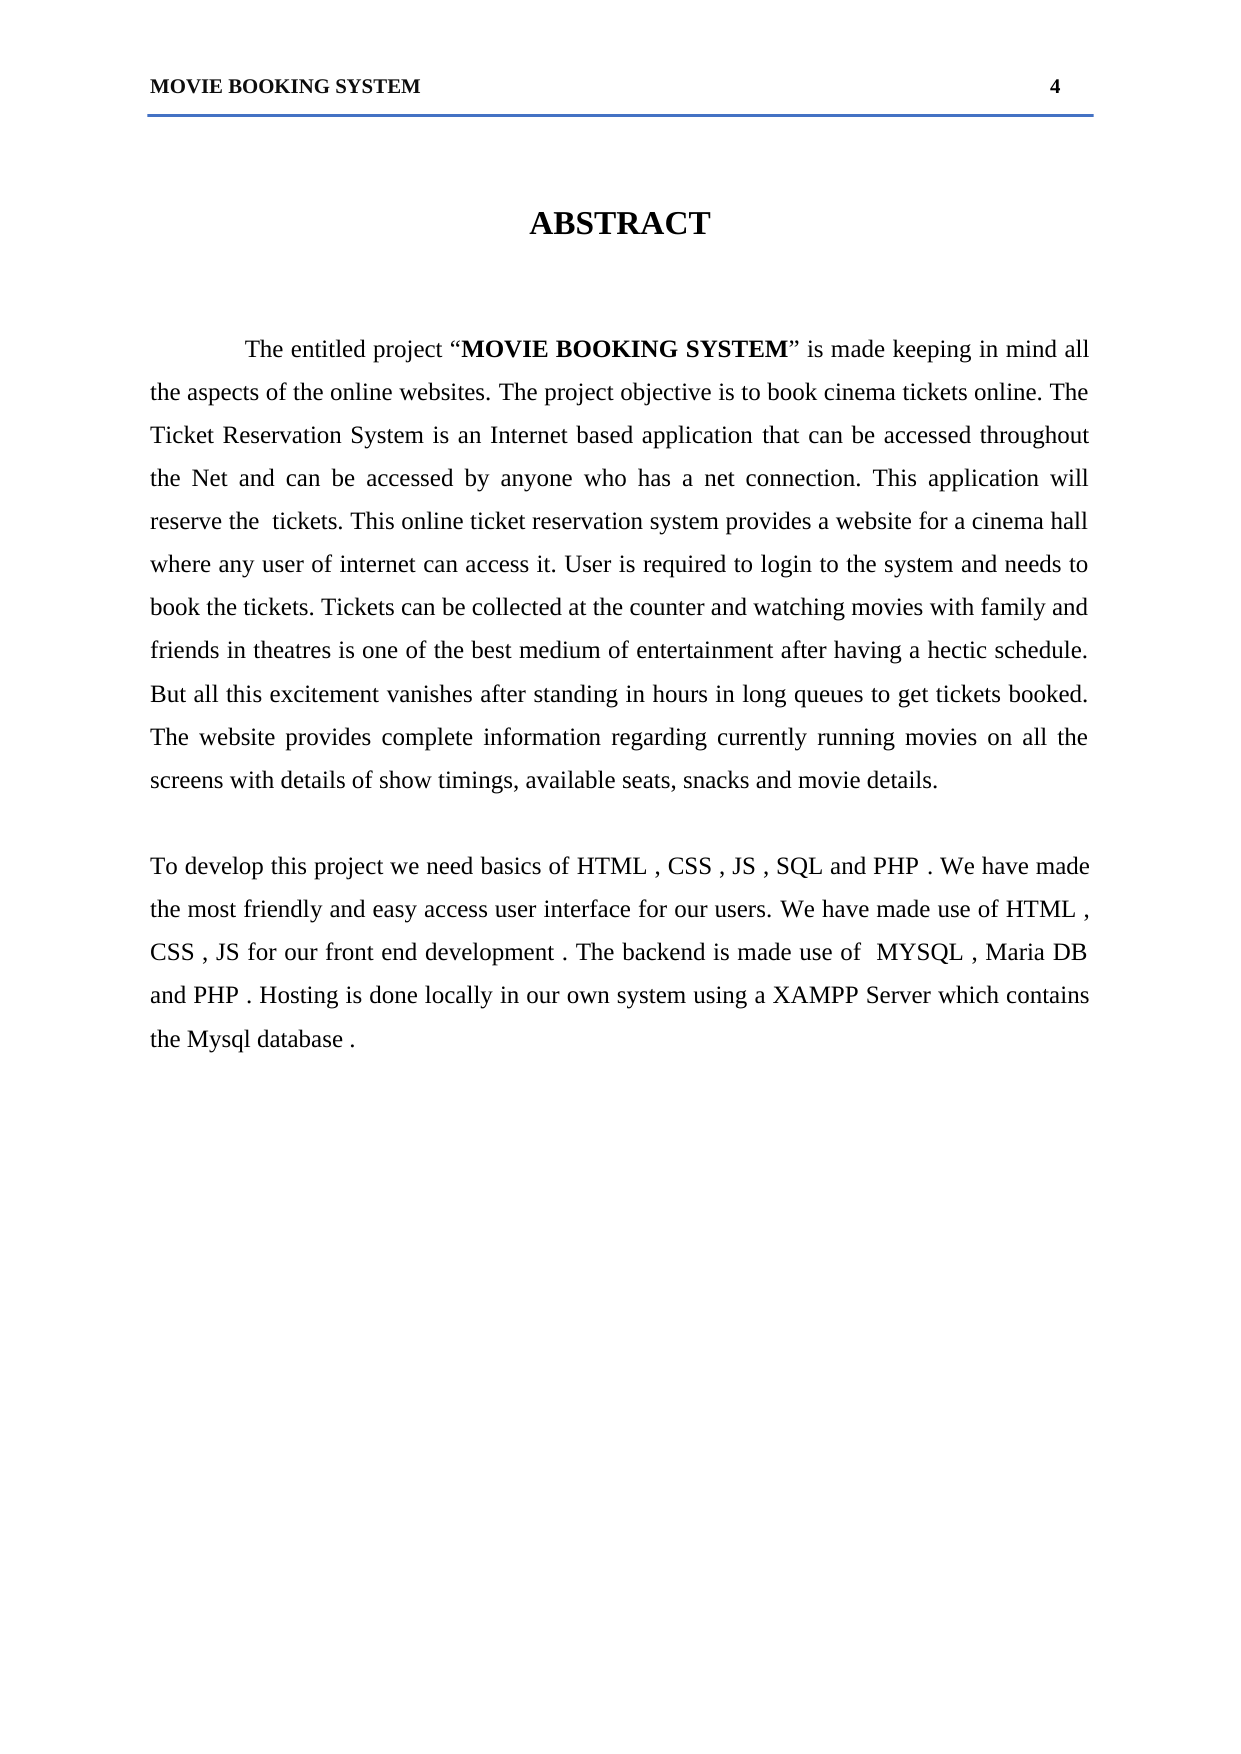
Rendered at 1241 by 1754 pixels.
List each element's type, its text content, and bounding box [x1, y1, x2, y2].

text To develop this project we need basics of HTML , CSS , JS , SQL and PHP . We have made the most friendly and easy access user interface for our users. We have made use of HTML , CSS , JS for our front end development . The backend is made use of MYSQL , Maria DB and PHP . Hosting is done locally in our own system using a XAMPP Server which contains the Mysql database . [150, 851, 1090, 1052]
text ABSTRACT [150, 203, 1089, 242]
text The entitled project “MOVIE BOOKING SYSTEM” is made keeping in mind all the aspects of the online websites. The project objective is to book cinema tickets online. The Ticket Reservation System is an Internet based application that can be accessed throughout the Net and can be accessed by anyone who has a net connection. This application will reserve the tickets. This online ticket reservation system provides a website for a cinema hall where any user of internet can access it. User is required to login to the system and needs to book the tickets. Tickets can be collected at the counter and watching movies with family and friends in theatres is one of the best medium of entertainment after having a hectic schedule. But all this excitement vanishes after standing in hours in long queues to get tickets booked. The website provides complete information regarding currently running movies on all the screens with details of show timings, available seats, snacks and movie details. [150, 334, 1089, 794]
